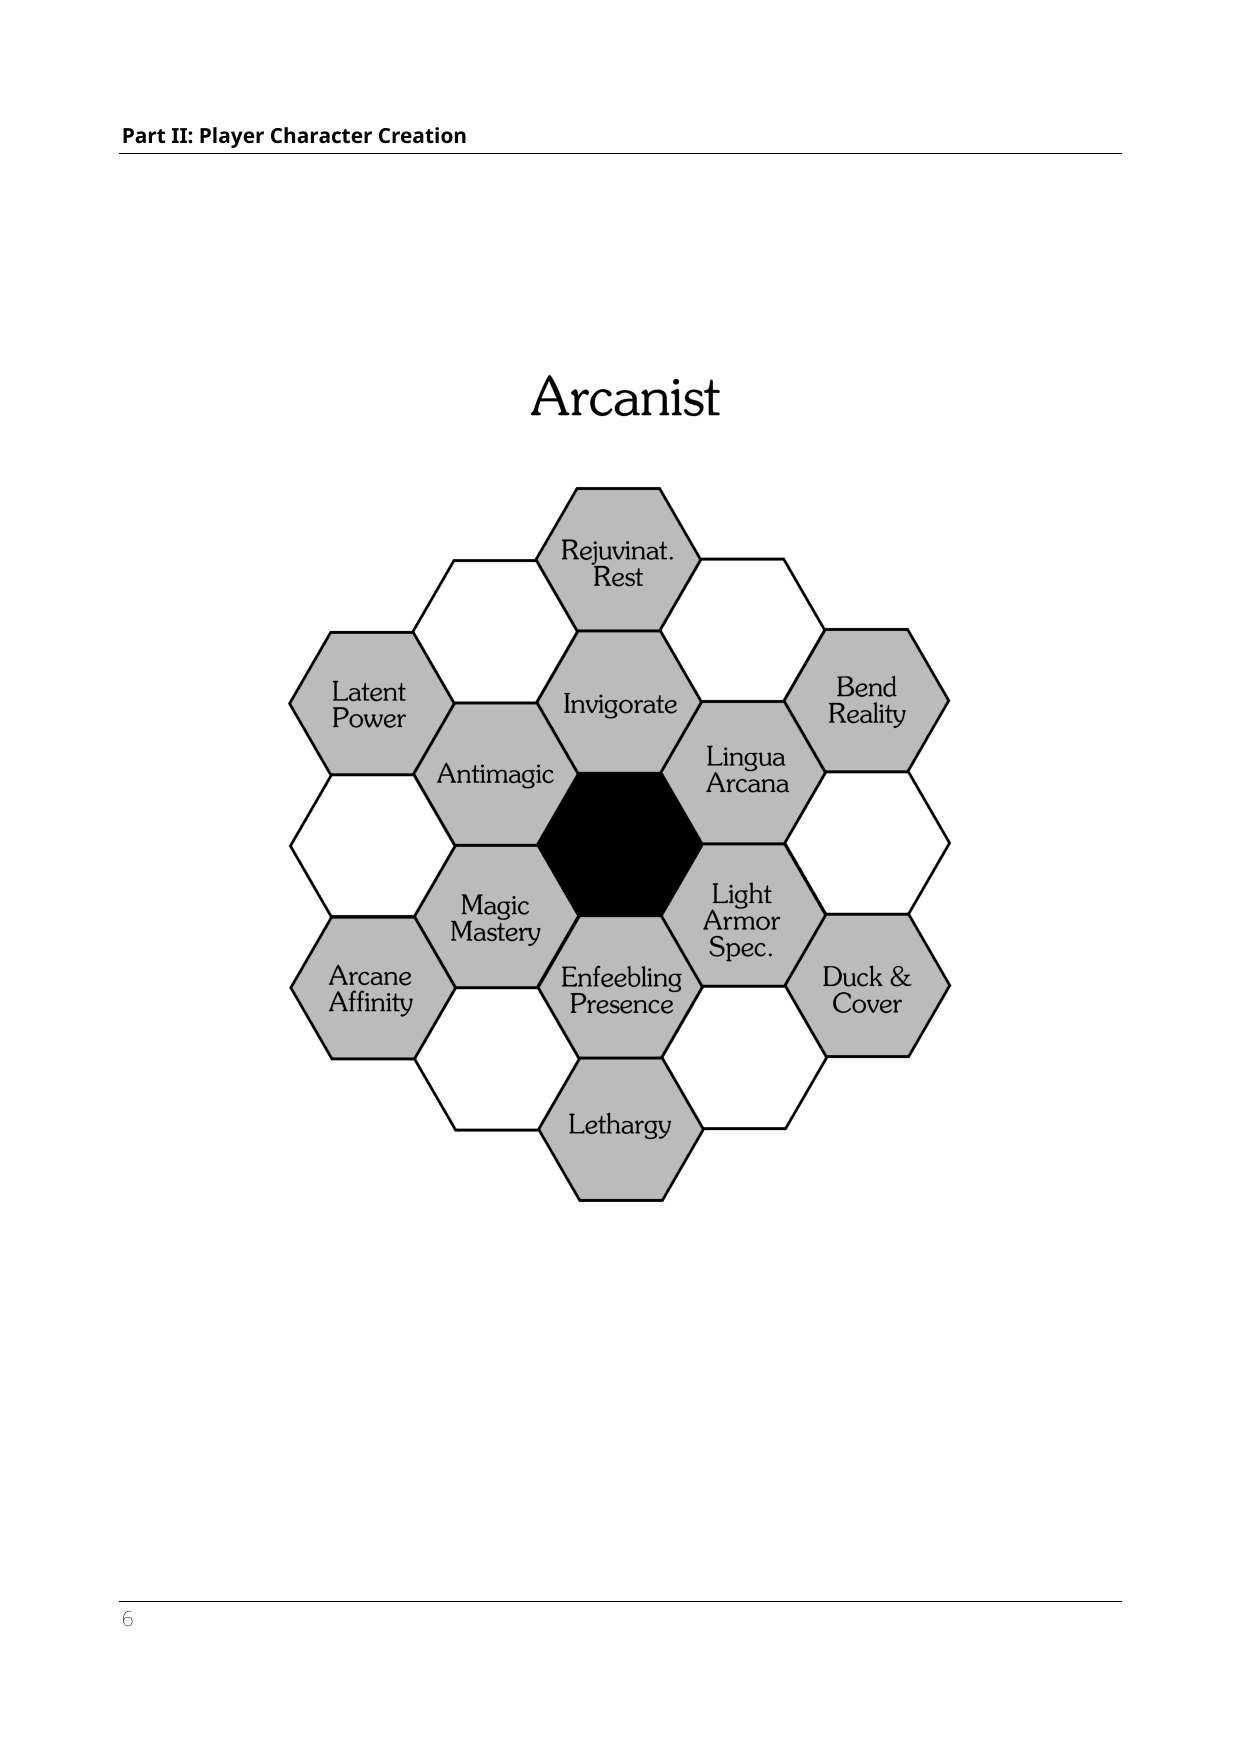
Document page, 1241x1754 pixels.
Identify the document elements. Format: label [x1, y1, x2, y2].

picture [118, 182, 1122, 1507]
